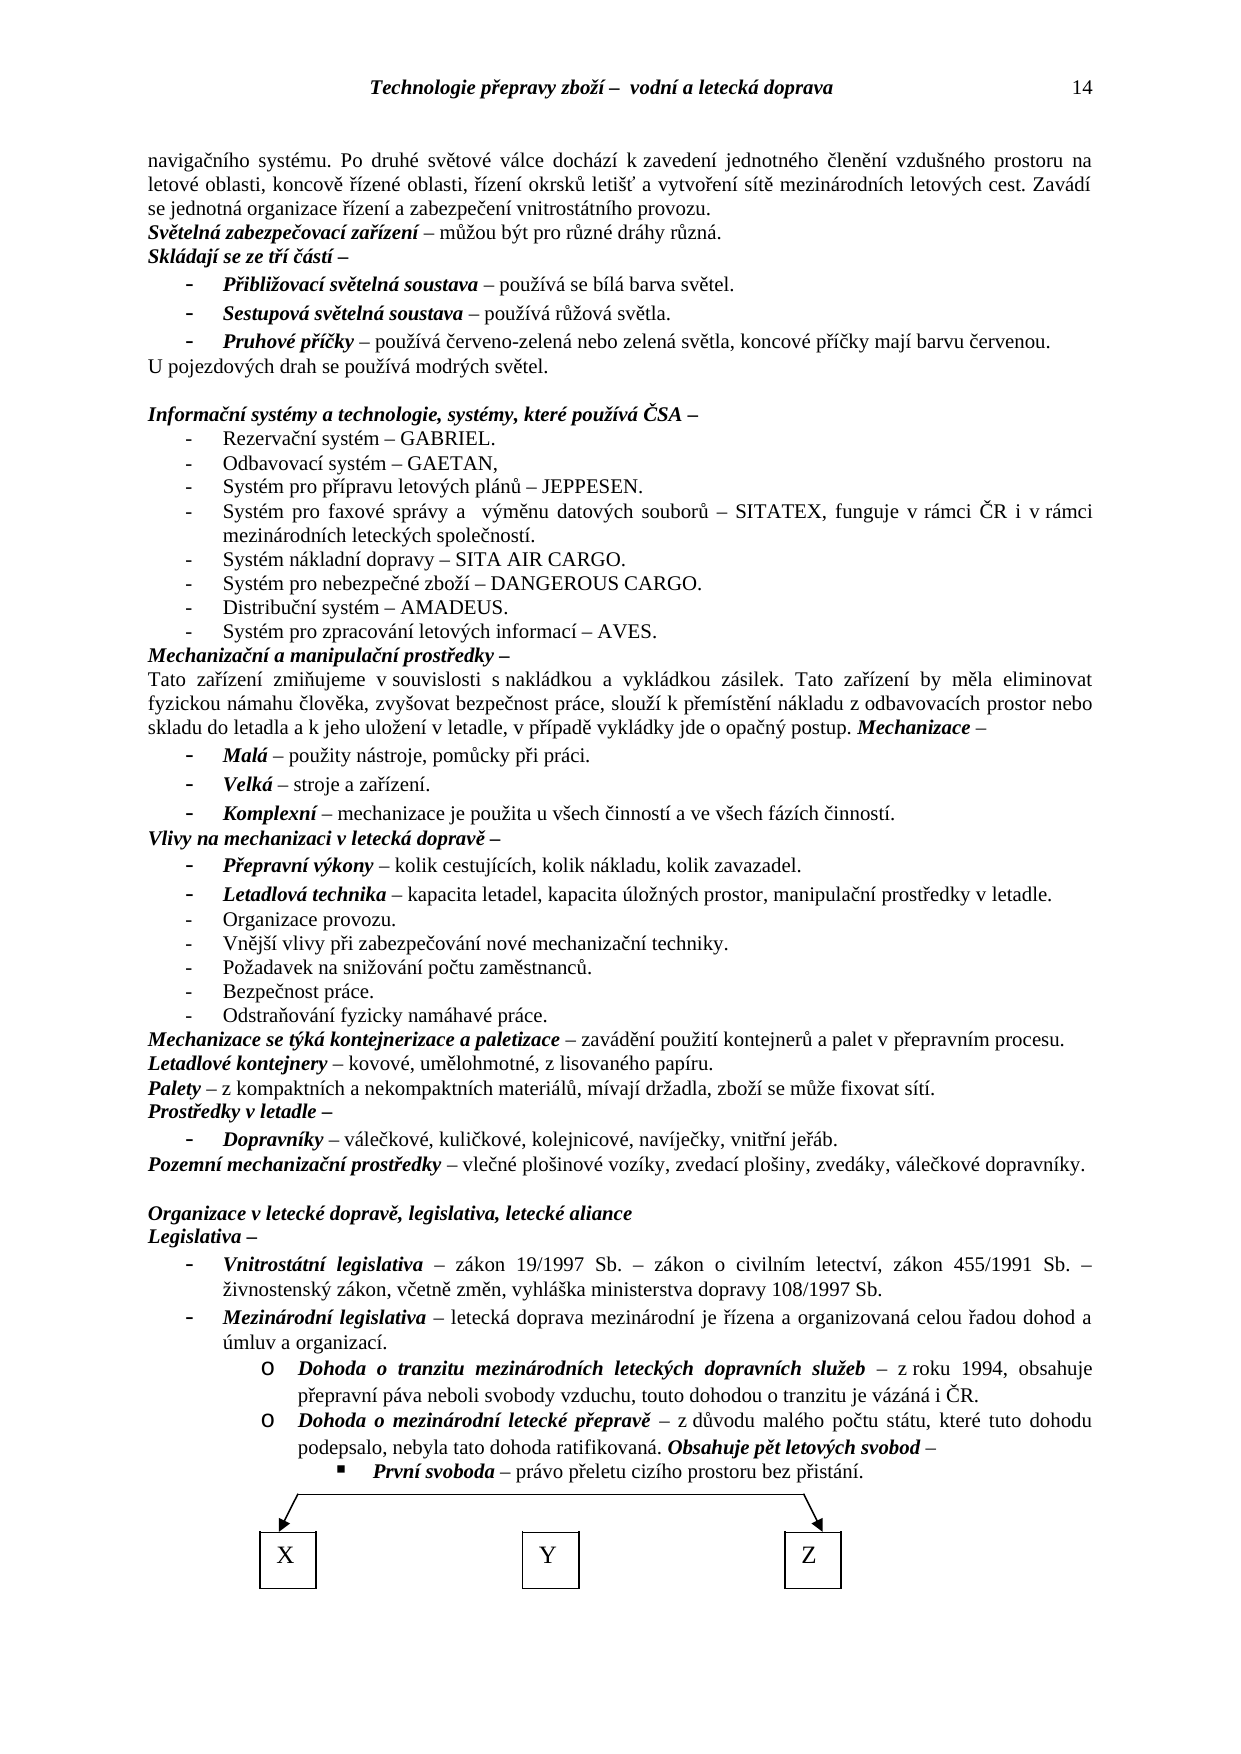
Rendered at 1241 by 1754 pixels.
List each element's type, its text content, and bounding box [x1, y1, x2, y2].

list Dohoda o mezinárodní letecké přepravě – z důvodu malého počtu státu, které tuto dohodu podepsalo, nebyla tato dohoda ratifikovaná. Obsahuje pět letových svobod – [260, 1407, 1093, 1459]
list Systém pro přípravu letových plánů – JEPPESEN. [185, 474, 1093, 498]
list Systém nákladní dopravy – SITA AIR CARGO. [185, 547, 1093, 571]
text Palety – z kompaktních a nekompaktních materiálů, mívají držadla, zboží se může fixovat sítí. [148, 1075, 1093, 1099]
list Velká – stroje a zařízení. [185, 768, 1093, 797]
text Světelná zabezpečovací zařízení – můžou být pro různé dráhy různá. [148, 220, 1093, 244]
list První svoboda – právo přeletu cizího prostoru bez přistání. [335, 1459, 1093, 1484]
text Z [801, 1540, 826, 1569]
text navigačního systému. Po druhé světové válce dochází k zavedení jednotného členění vzdušného prostoru na letové oblasti, koncově řízené oblasti, řízení okrsků letišť a vytvoření sítě mezinárodních letových cest. Zavádí se jednotná organizace řízení a zabezpečení vnitrostátního provozu. [148, 148, 1093, 220]
list Rezervační systém – GABRIEL. [185, 426, 1093, 450]
subtitle Vlivy na mechanizaci v letecká dopravě – [148, 825, 1093, 849]
text Organizace v letecké dopravě, legislativa, letecké aliance [148, 1200, 1093, 1224]
list Sestupová světelná soustava – používá růžová světla. [185, 297, 1093, 325]
subtitle Skládají se ze tří částí – [148, 244, 1093, 268]
subtitle Informační systémy a technologie, systémy, které používá ČSA – [148, 402, 1093, 426]
list Mezinárodní legislativa – letecká doprava mezinárodní je řízena a organizovaná celou řadou dohod a úmluv a organizací. [185, 1301, 1093, 1354]
text Y [538, 1540, 563, 1569]
list Vnitrostátní legislativa – zákon 19/1997 Sb. – zákon o civilním letectví, zákon 455/1991 Sb. – živnostenský zákon, včetně změn, vyhláška ministerstva dopravy 108/1997 Sb. [185, 1248, 1093, 1301]
list Dopravníky – válečkové, kuličkové, kolejnicové, navíječky, vnitřní jeřáb. [185, 1123, 1093, 1152]
text Mechanizace se týká kontejnerizace a paletizace – zavádění použití kontejnerů a palet v přepravním procesu. [148, 1027, 1093, 1051]
list Systém pro zpracování letových informací – AVES. [185, 619, 1093, 643]
text X [276, 1540, 301, 1569]
list Systém pro nebezpečné zboží – DANGEROUS CARGO. [185, 571, 1093, 595]
list Distribuční systém – AMADEUS. [185, 595, 1093, 619]
list Dohoda o tranzitu mezinárodních leteckých dopravních služeb – z roku 1994, obsahuje přepravní páva neboli svobody vzduchu, touto dohodou o tranzitu je vázáná i ČR. [260, 1354, 1093, 1407]
list Malá – použity nástroje, pomůcky při práci. [185, 739, 1093, 768]
list Pruhové příčky – používá červeno-zelená nebo zelená světla, koncové příčky mají barvu červenou. [185, 325, 1093, 354]
list Požadavek na snižování počtu zaměstnanců. [185, 955, 1093, 979]
subtitle Prostředky v letadle – [148, 1099, 1093, 1123]
list Organizace provozu. [185, 907, 1093, 931]
list Přepravní výkony – kolik cestujících, kolik nákladu, kolik zavazadel. [185, 849, 1093, 878]
text Letadlové kontejnery – kovové, umělohmotné, z lisovaného papíru. [148, 1051, 1093, 1075]
list Komplexní – mechanizace je použita u všech činností a ve všech fázích činností. [185, 797, 1093, 825]
text Legislativa – [148, 1224, 1093, 1248]
text Tato zařízení zmiňujeme v souvislosti s nakládkou a vykládkou zásilek. Tato zařízení by měla eliminovat fyzickou námahu člověka, zvyšovat bezpečnost práce, slouží k přemístění nákladu z odbavovacích prostor nebo skladu do letadla a k jeho uložení v letadle, v případě vykládky jde o opačný postup. Mechanizace – [148, 667, 1093, 739]
list Odstraňování fyzicky namáhavé práce. [185, 1003, 1093, 1027]
list Systém pro faxové správy a výměnu datových souborů – SITATEX, funguje v rámci ČR i v rámci mezinárodních leteckých společností. [185, 498, 1093, 547]
list Bezpečnost práce. [185, 979, 1093, 1003]
list Odbavovací systém – GAETAN, [185, 450, 1093, 474]
subtitle Mechanizační a manipulační prostředky – [148, 643, 1093, 667]
list Letadlová technika – kapacita letadel, kapacita úložných prostor, manipulační prostředky v letadle. [185, 878, 1093, 907]
list Vnější vlivy při zabezpečování nové mechanizační techniky. [185, 931, 1093, 955]
text Pozemní mechanizační prostředky – vlečné plošinové vozíky, zvedací plošiny, zvedáky, válečkové dopravníky. [148, 1152, 1093, 1176]
list Přibližovací světelná soustava – používá se bílá barva světel. [185, 268, 1093, 297]
text U pojezdových drah se používá modrých světel. [148, 354, 1093, 378]
